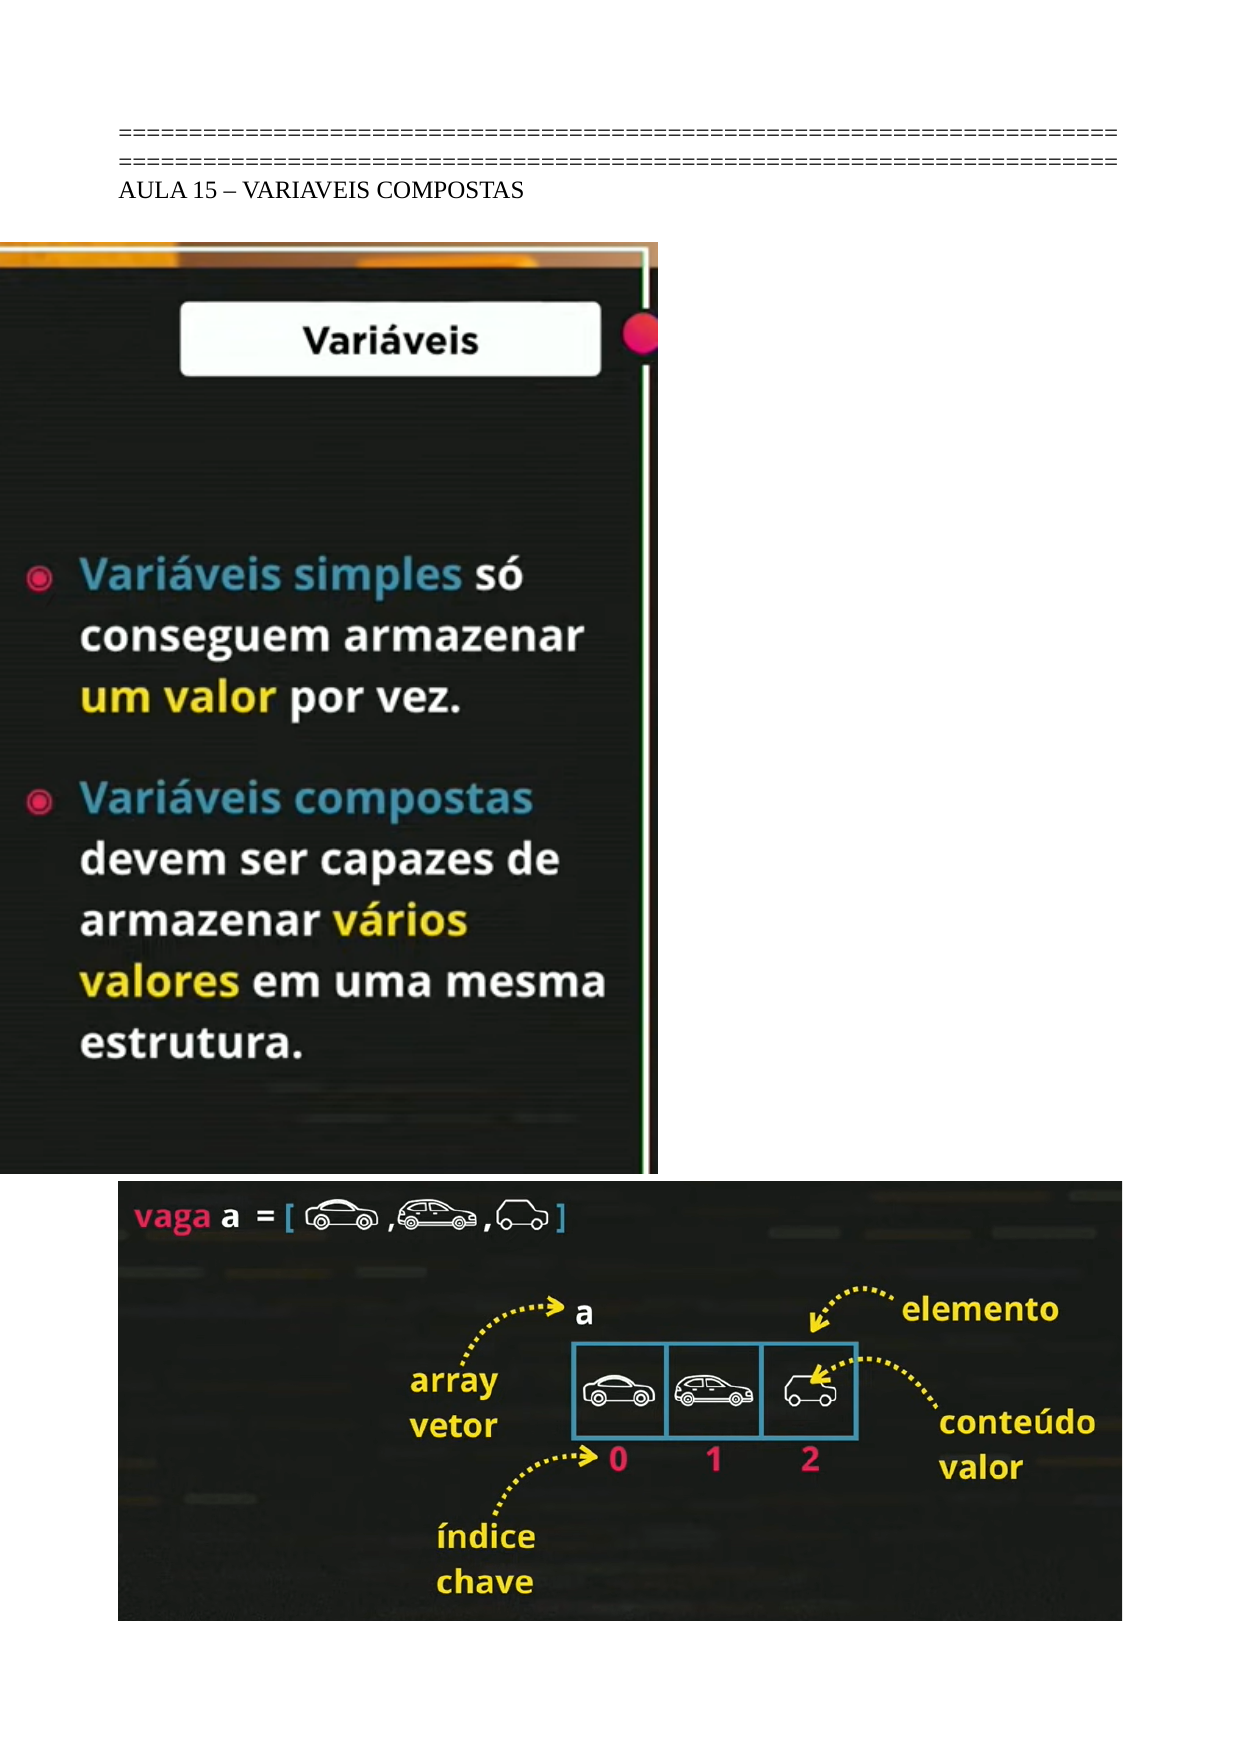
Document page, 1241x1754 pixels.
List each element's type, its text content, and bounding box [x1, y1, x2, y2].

text ============================================================================================================================================== [118, 118, 1122, 176]
picture [0, 242, 658, 1174]
text AULA 15 – VARIAVEIS COMPOSTAS [118, 176, 1122, 204]
picture [118, 1181, 1123, 1621]
